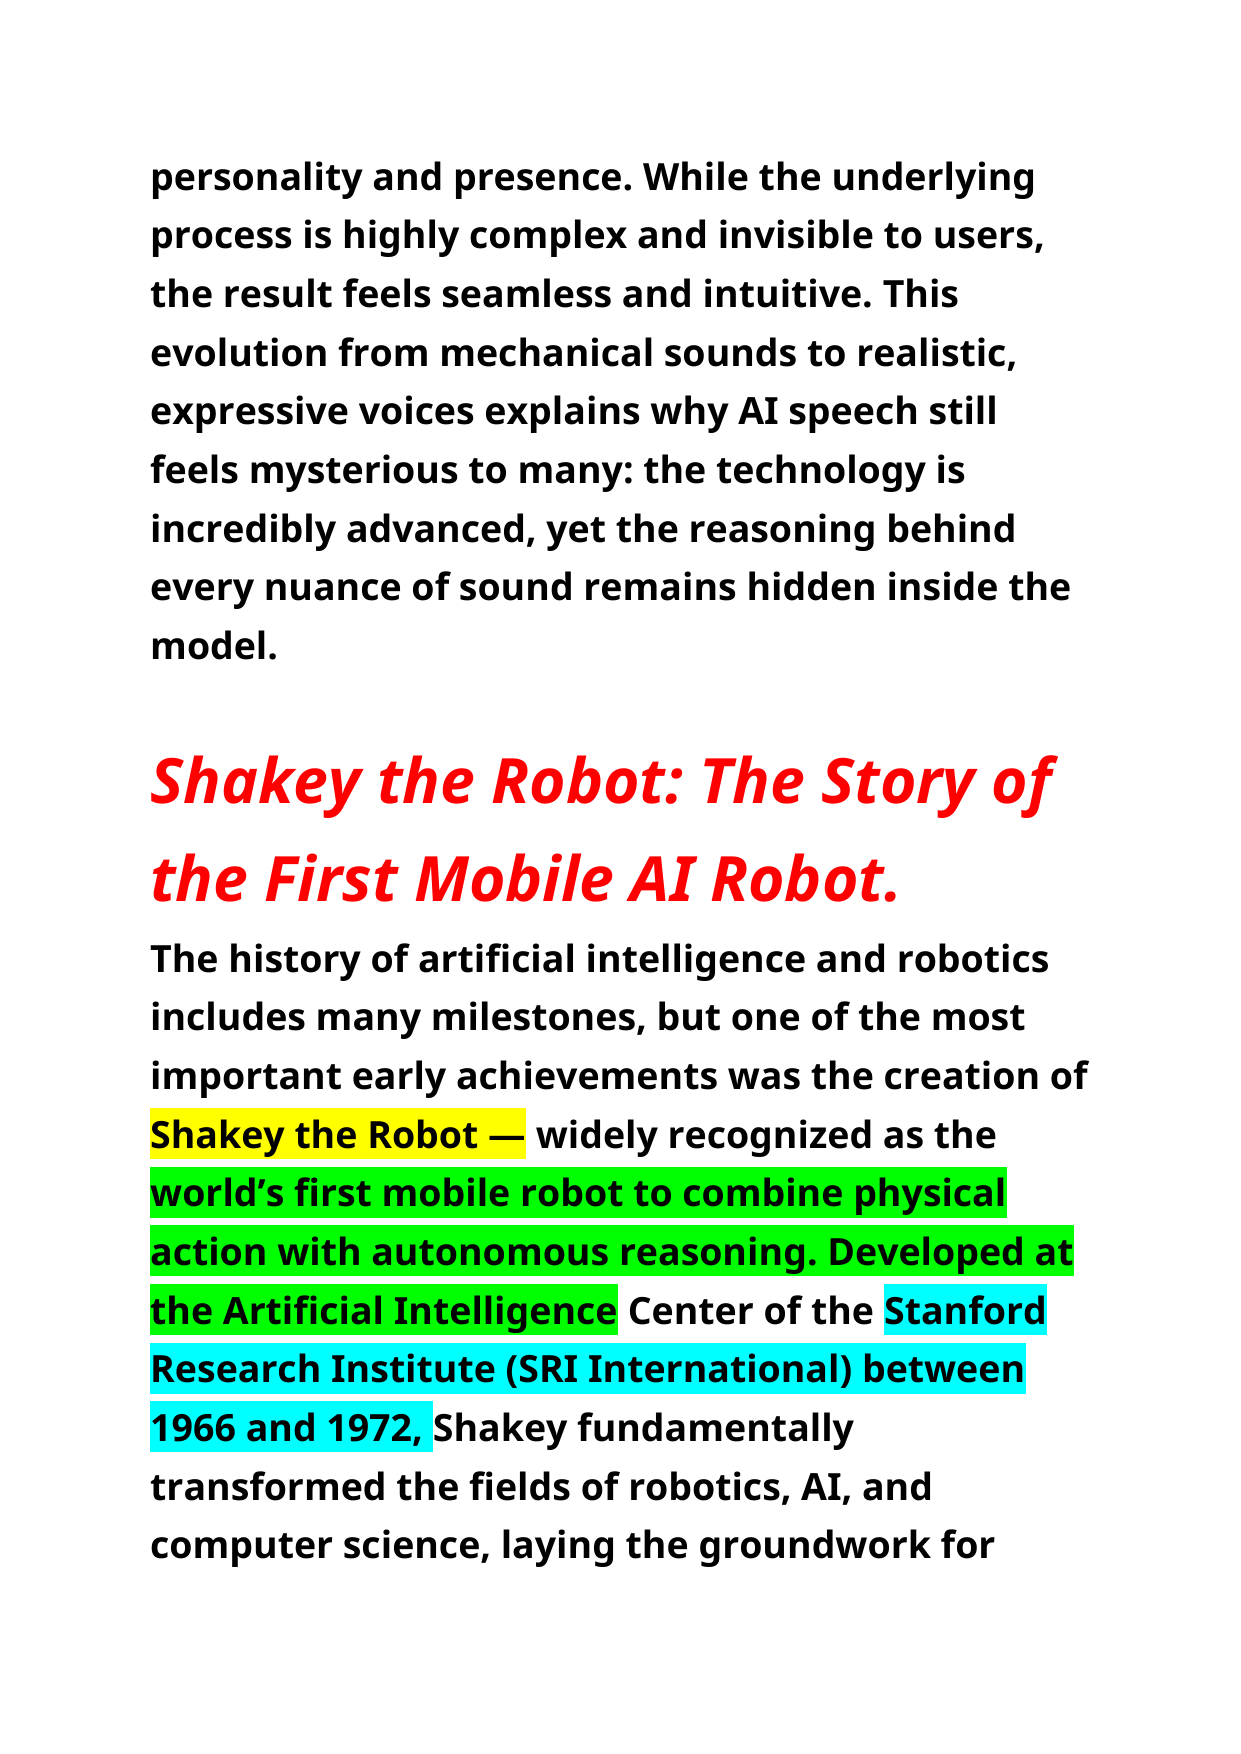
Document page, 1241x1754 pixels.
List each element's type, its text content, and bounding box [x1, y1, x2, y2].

text Shakey the Robot: The Story of the First Mobile AI Robot. [150, 736, 1090, 919]
text personality and presence. While the underlying process is highly complex and invisible to users, the result feels seamless and intuitive. This evolution from mechanical sounds to realistic, expressive voices explains why AI speech still feels mysterious to many: the technology is incredibly advanced, yet the reasoning behind every nuance of sound remains hidden inside the model. [150, 150, 1090, 670]
text The history of artificial intelligence and robotics includes many milestones, but one of the most important early achievements was the creation of Shakey the Robot — widely recognized as the world’s first mobile robot to combine physical action with autonomous reasoning. Developed at the Artificial Intelligence Center of the Stanford Research Institute (SRI International) between 1966 and 1972, Shakey fundamentally transformed the fields of robotics, AI, and computer science, laying the groundwork for [150, 932, 1090, 1569]
